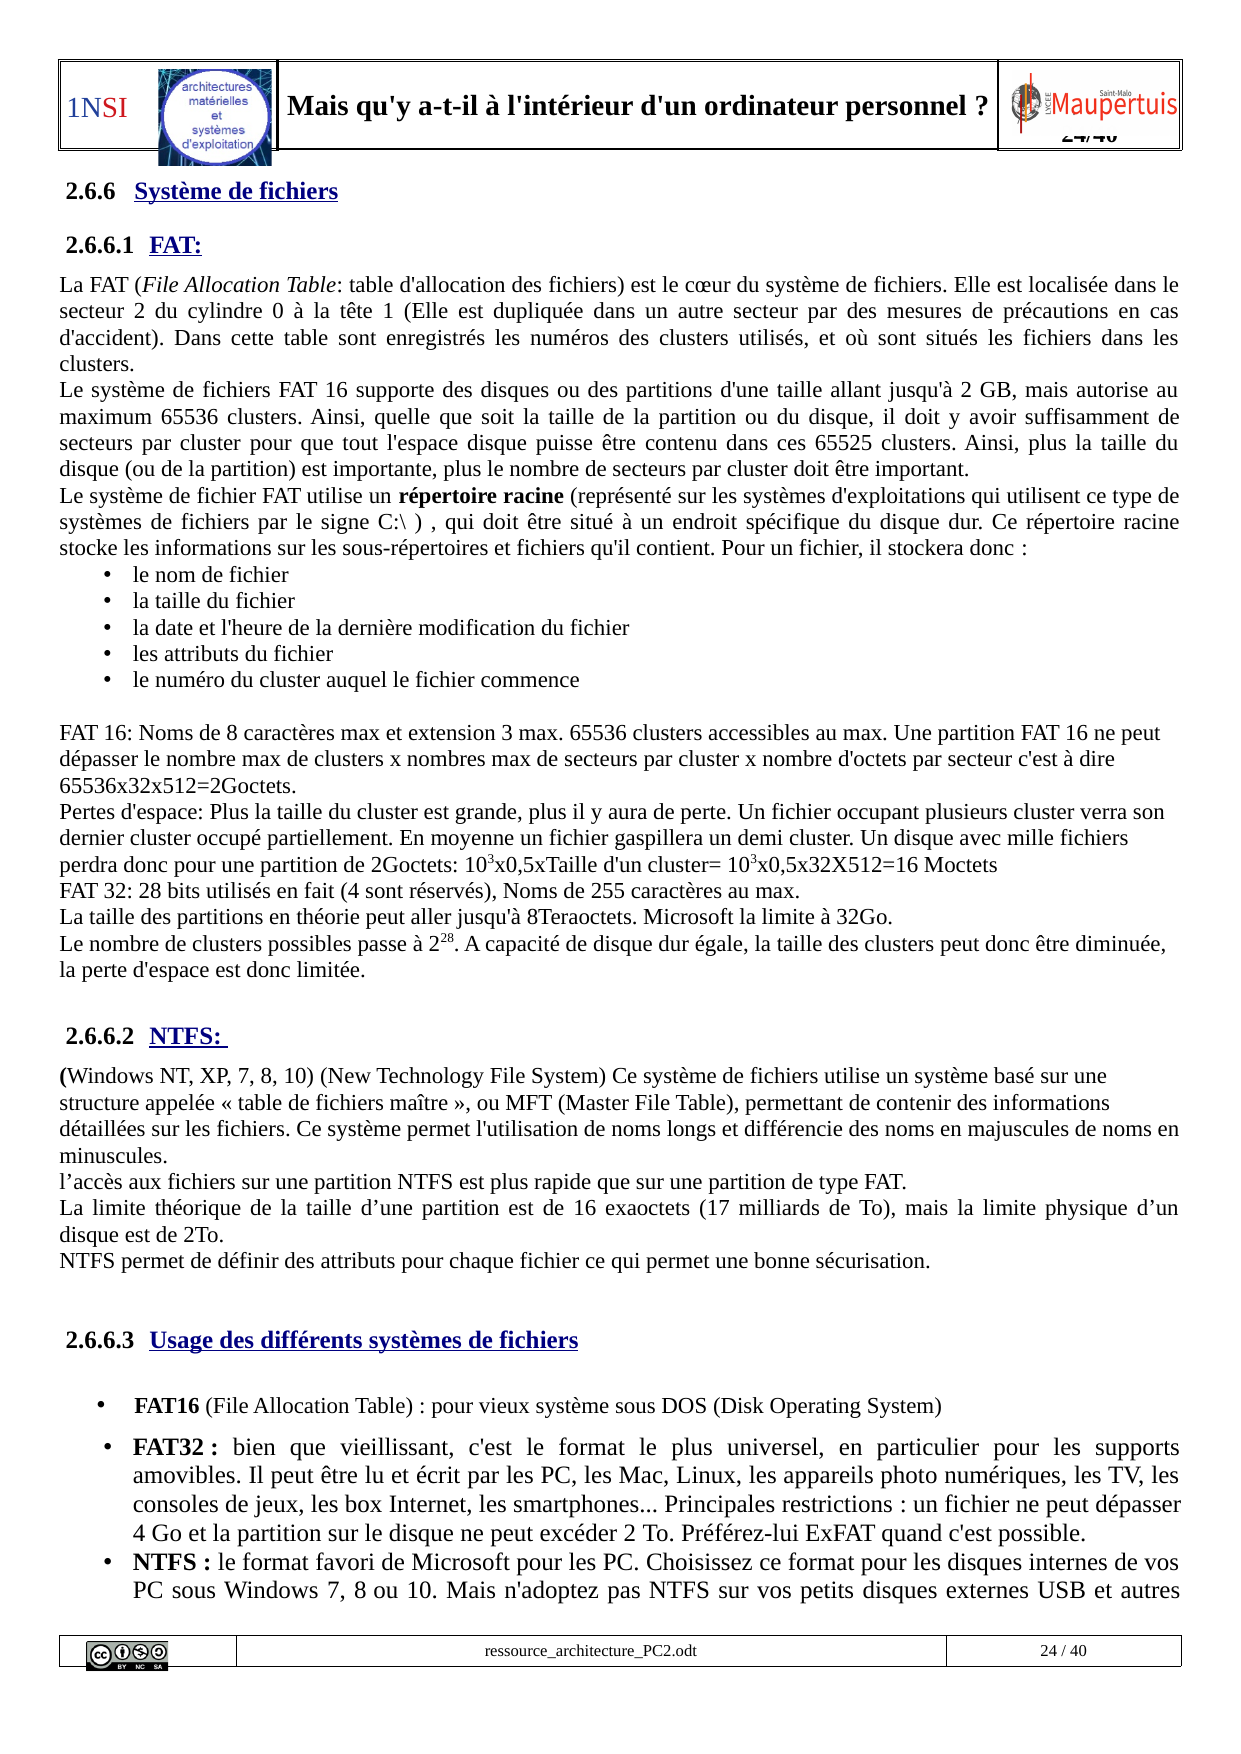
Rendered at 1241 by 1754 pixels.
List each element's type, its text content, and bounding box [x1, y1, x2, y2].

picture [86, 1641, 169, 1672]
text Le nombre de clusters possibles passe à 228. A capacité de disque dur égale, la taille des clusters peut donc être diminuée, la perte d'espace est donc limitée. [59, 930, 1181, 982]
subtitle Système de fichiers [59, 176, 1181, 205]
text (Windows NT, XP, 7, 8, 10) (New Technology File System) Ce système de fichiers utilise un système basé sur une structure appelée « table de fichiers maître », ou MFT (Master File Table), permettant de contenir des informations détaillées sur les fichiers. Ce système permet l'utilisation de noms longs et différencie des noms en majuscules de noms en minuscules. [59, 1063, 1181, 1168]
text La limite théorique de la taille d’une partition est de 16 exaoctets (17 milliards de To), mais la limite physique d’un disque est de 2To. [59, 1194, 1181, 1247]
text Pertes d'espace: Plus la taille du cluster est grande, plus il y aura de perte. Un fichier occupant plusieurs cluster verra son dernier cluster occupé partiellement. En moyenne un fichier gaspillera un demi cluster. Un disque avec mille fichiers perdra donc pour une partition de 2Goctets: 103x0,5xTaille d'un cluster= 103x0,5x32X512=16 Moctets [59, 798, 1181, 877]
picture [1011, 70, 1179, 136]
list le numéro du cluster auquel le fichier commence [103, 666, 1181, 693]
list la date et l'heure de la dernière modification du fichier [103, 613, 1181, 640]
list le nom de fichier [103, 561, 1181, 587]
subtitle FAT: [59, 230, 1181, 258]
text l’accès aux fichiers sur une partition NTFS est plus rapide que sur une partition de type FAT. [59, 1168, 1181, 1194]
list les attributs du fichier [103, 640, 1181, 666]
text Le système de fichiers FAT 16 supporte des disques ou des partitions d'une taille allant jusqu'à 2 GB, mais autorise au maximum 65536 clusters. Ainsi, quelle que soit la taille de la partition ou du disque, il doit y avoir suffisamment de secteurs par cluster pour que tout l'espace disque puisse être contenu dans ces 65525 clusters. Ainsi, plus la taille du disque (ou de la partition) est importante, plus le nombre de secteurs par cluster doit être important. [59, 376, 1181, 482]
text FAT 16: Noms de 8 caractères max et extension 3 max. 65536 clusters accessibles au max. Une partition FAT 16 ne peut dépasser le nombre max de clusters x nombres max de secteurs par cluster x nombre d'octets par secteur c'est à dire 65536x32x512=2Goctets. [59, 719, 1181, 798]
text La FAT (File Allocation Table: table d'allocation des fichiers) est le cœur du système de fichiers. Elle est localisée dans le secteur 2 du cylindre 0 à la tête 1 (Elle est dupliquée dans un autre secteur par des mesures de précautions en cas d'accident). Dans cette table sont enregistrés les numéros des clusters utilisés, et où sont situés les fichiers dans les clusters. [59, 271, 1181, 376]
list la taille du fichier [103, 587, 1181, 613]
text Le système de fichier FAT utilise un répertoire racine (représenté sur les systèmes d'exploitations qui utilisent ce type de systèmes de fichiers par le signe C:\ ) , qui doit être situé à un endroit spécifique du disque dur. Ce répertoire racine stocke les informations sur les sous-répertoires et fichiers qu'il contient. Pour un fichier, il stockera donc : [59, 482, 1181, 561]
list FAT16 (File Allocation Table) : pour vieux système sous DOS (Disk Operating System) [97, 1392, 1181, 1419]
text NTFS permet de définir des attributs pour chaque fichier ce qui permet une bonne sécurisation. [59, 1247, 1181, 1273]
picture [158, 69, 272, 166]
text La taille des partitions en théorie peut aller jusqu'à 8Teraoctets. Microsoft la limite à 32Go. [59, 903, 1181, 930]
text FAT 32: 28 bits utilisés en fait (4 sont réservés), Noms de 255 caractères au max. [59, 877, 1181, 903]
subtitle Usage des différents systèmes de fichiers [59, 1325, 1181, 1353]
list FAT32 : bien que vieillissant, c'est le format le plus universel, en particulier pour les supports amovibles. Il peut être lu et écrit par les PC, les Mac, Linux, les appareils photo numériques, les TV, les consoles de jeux, les box Internet, les smartphones... Principales restrictions : un fichier ne peut dépasser 4 Go et la partition sur le disque ne peut excéder 2 To. Préférez-lui ExFAT quand c'est possible. [103, 1432, 1181, 1547]
subtitle NTFS: [59, 1021, 1181, 1050]
list NTFS : le format favori de Microsoft pour les PC. Choisissez ce format pour les disques internes de vos PC sous Windows 7, 8 ou 10. Mais n'adoptez pas NTFS sur vos petits disques externes USB et autres [103, 1547, 1181, 1604]
